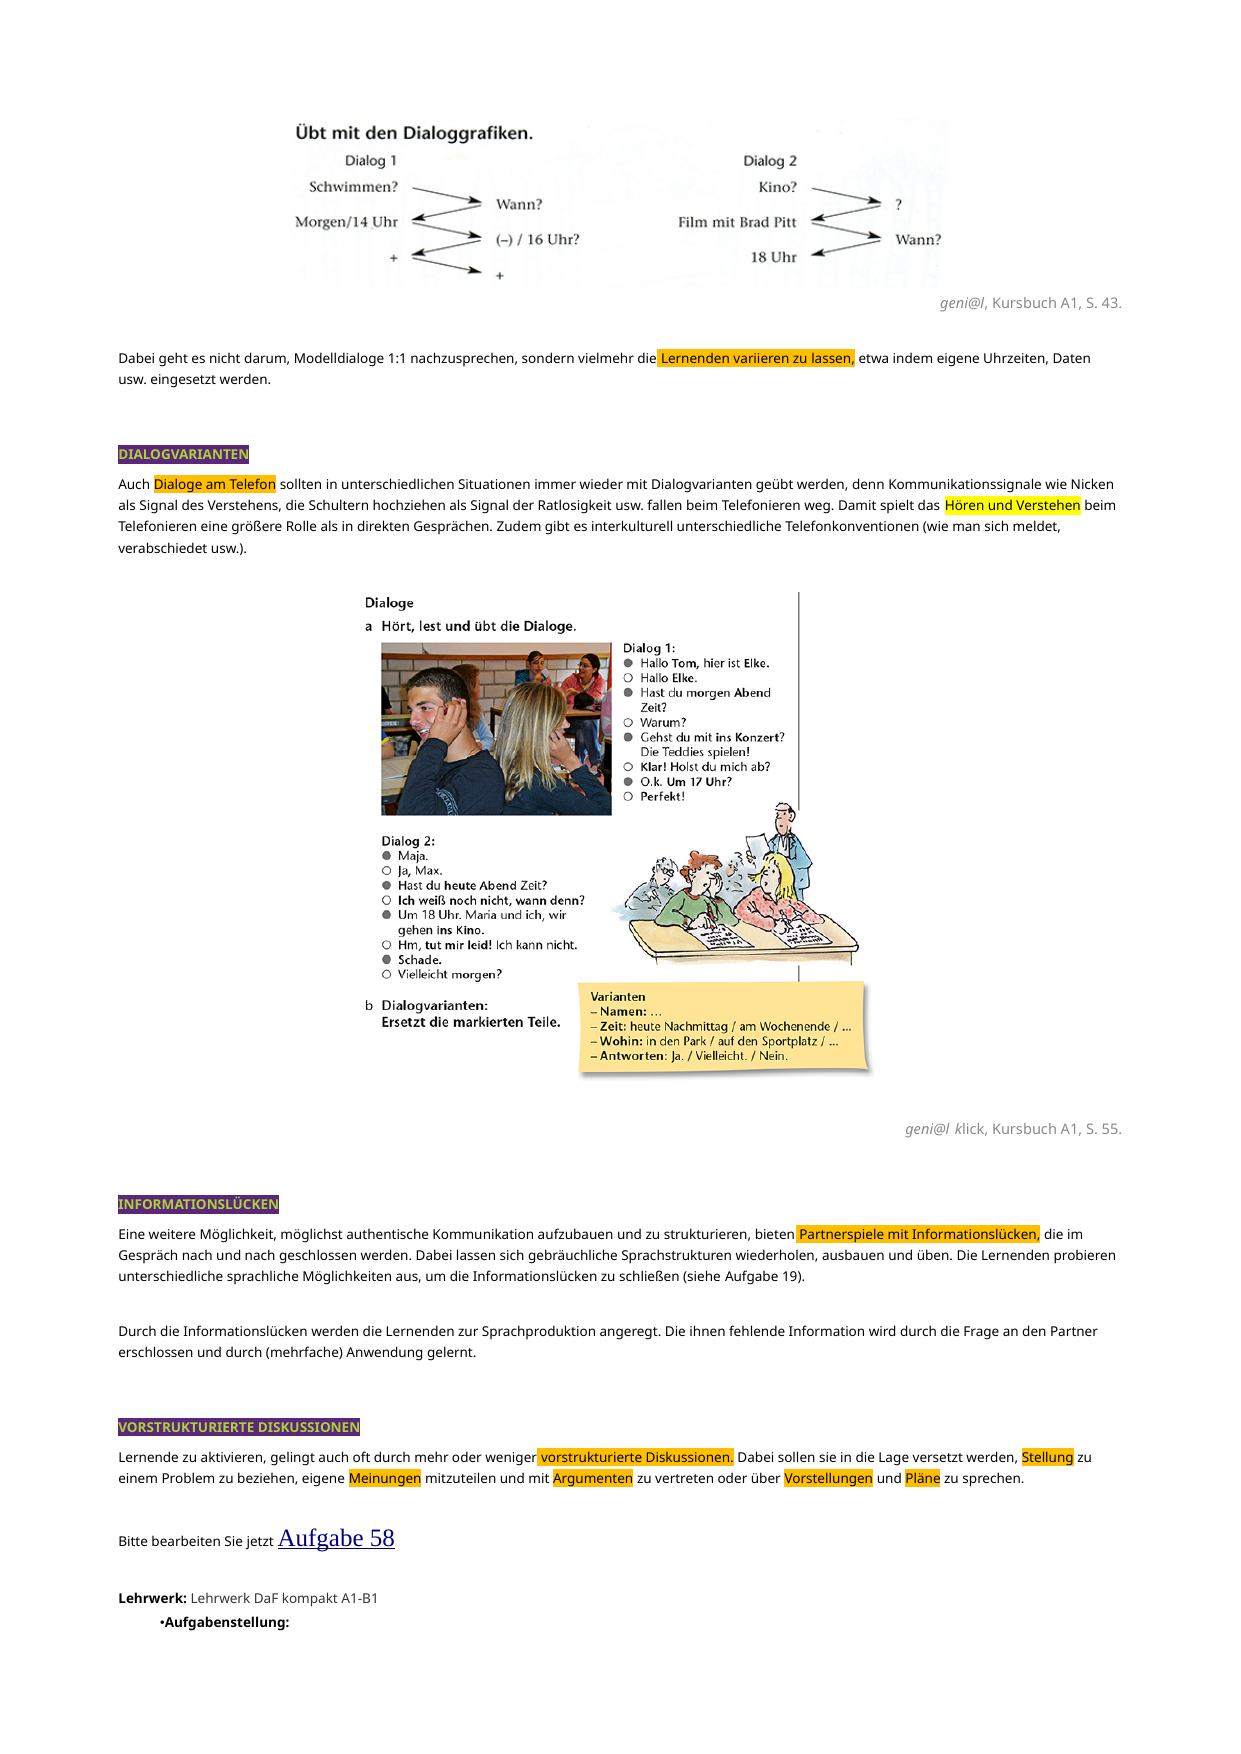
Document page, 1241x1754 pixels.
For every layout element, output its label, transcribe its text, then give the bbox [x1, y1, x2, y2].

text geni@l, Kursbuch A1, S. 43. [118, 293, 1122, 313]
subtitle INFORMATIONSLÜCKEN [118, 1195, 1122, 1214]
text Lernende zu aktivieren, gelingt auch oft durch mehr oder weniger vorstrukturierte Diskussionen. Dabei sollen sie in die Lage versetzt werden, Stellung zu einem Problem zu beziehen, eigene Meinungen mitzuteilen und mit Argumenten zu vertreten oder über Vorstellungen und Pläne zu sprechen. [118, 1448, 1122, 1487]
text Eine weitere Möglichkeit, möglichst authentische Kommunikation aufzubauen und zu strukturieren, bieten Partnerspiele mit Informationslücken, die im Gespräch nach und nach geschlossen werden. Dabei lassen sich gebräuchliche Sprachstrukturen wiederholen, ausbauen und üben. Die Lernenden probieren unterschiedliche sprachliche Möglichkeiten aus, um die Informationslücken zu schließen (siehe Aufgabe 19). [118, 1225, 1122, 1286]
subtitle DIALOGVARIANTEN [118, 445, 1122, 464]
text geni@l klick, Kursbuch A1, S. 55. [118, 1118, 1122, 1138]
text Durch die Informationslücken werden die Lernenden zur Sprachproduktion angeregt. Die ihnen fehlende Information wird durch die Frage an den Partner erschlossen und durch (mehrfache) Anwendung gelernt. [118, 1322, 1122, 1361]
subtitle VORSTRUKTURIERTE DISKUSSIONEN [118, 1418, 1122, 1436]
text Bitte bearbeiten Sie jetzt Aufgabe 58 [118, 1523, 1122, 1552]
text Lehrwerk: Lehrwerk DaF kompakt A1-B1 [118, 1589, 1122, 1607]
list Aufgabenstellung: [134, 1610, 1122, 1631]
text Auch Dialoge am Telefon sollten in unterschiedlichen Situationen immer wieder mit Dialogvarianten geübt werden, denn Kommunikationssignale wie Nicken als Signal des Verstehens, die Schultern hochziehen als Signal der Ratlosigkeit usw. fallen beim Telefonieren weg. Damit spielt das Hören und Verstehen beim Telefonieren eine größere Rolle als in direkten Gesprächen. Zudem gibt es interkulturell unterschiedliche Telefonkonventionen (wie man sich meldet, verabschiedet usw.). [118, 475, 1122, 557]
text Dabei geht es nicht darum, Modelldialoge 1:1 nachzusprechen, sondern vielmehr die Lernenden variieren zu lassen, etwa indem eigene Uhrzeiten, Daten usw. eingesetzt werden. [118, 349, 1122, 389]
picture [292, 118, 949, 289]
picture [362, 592, 878, 1082]
